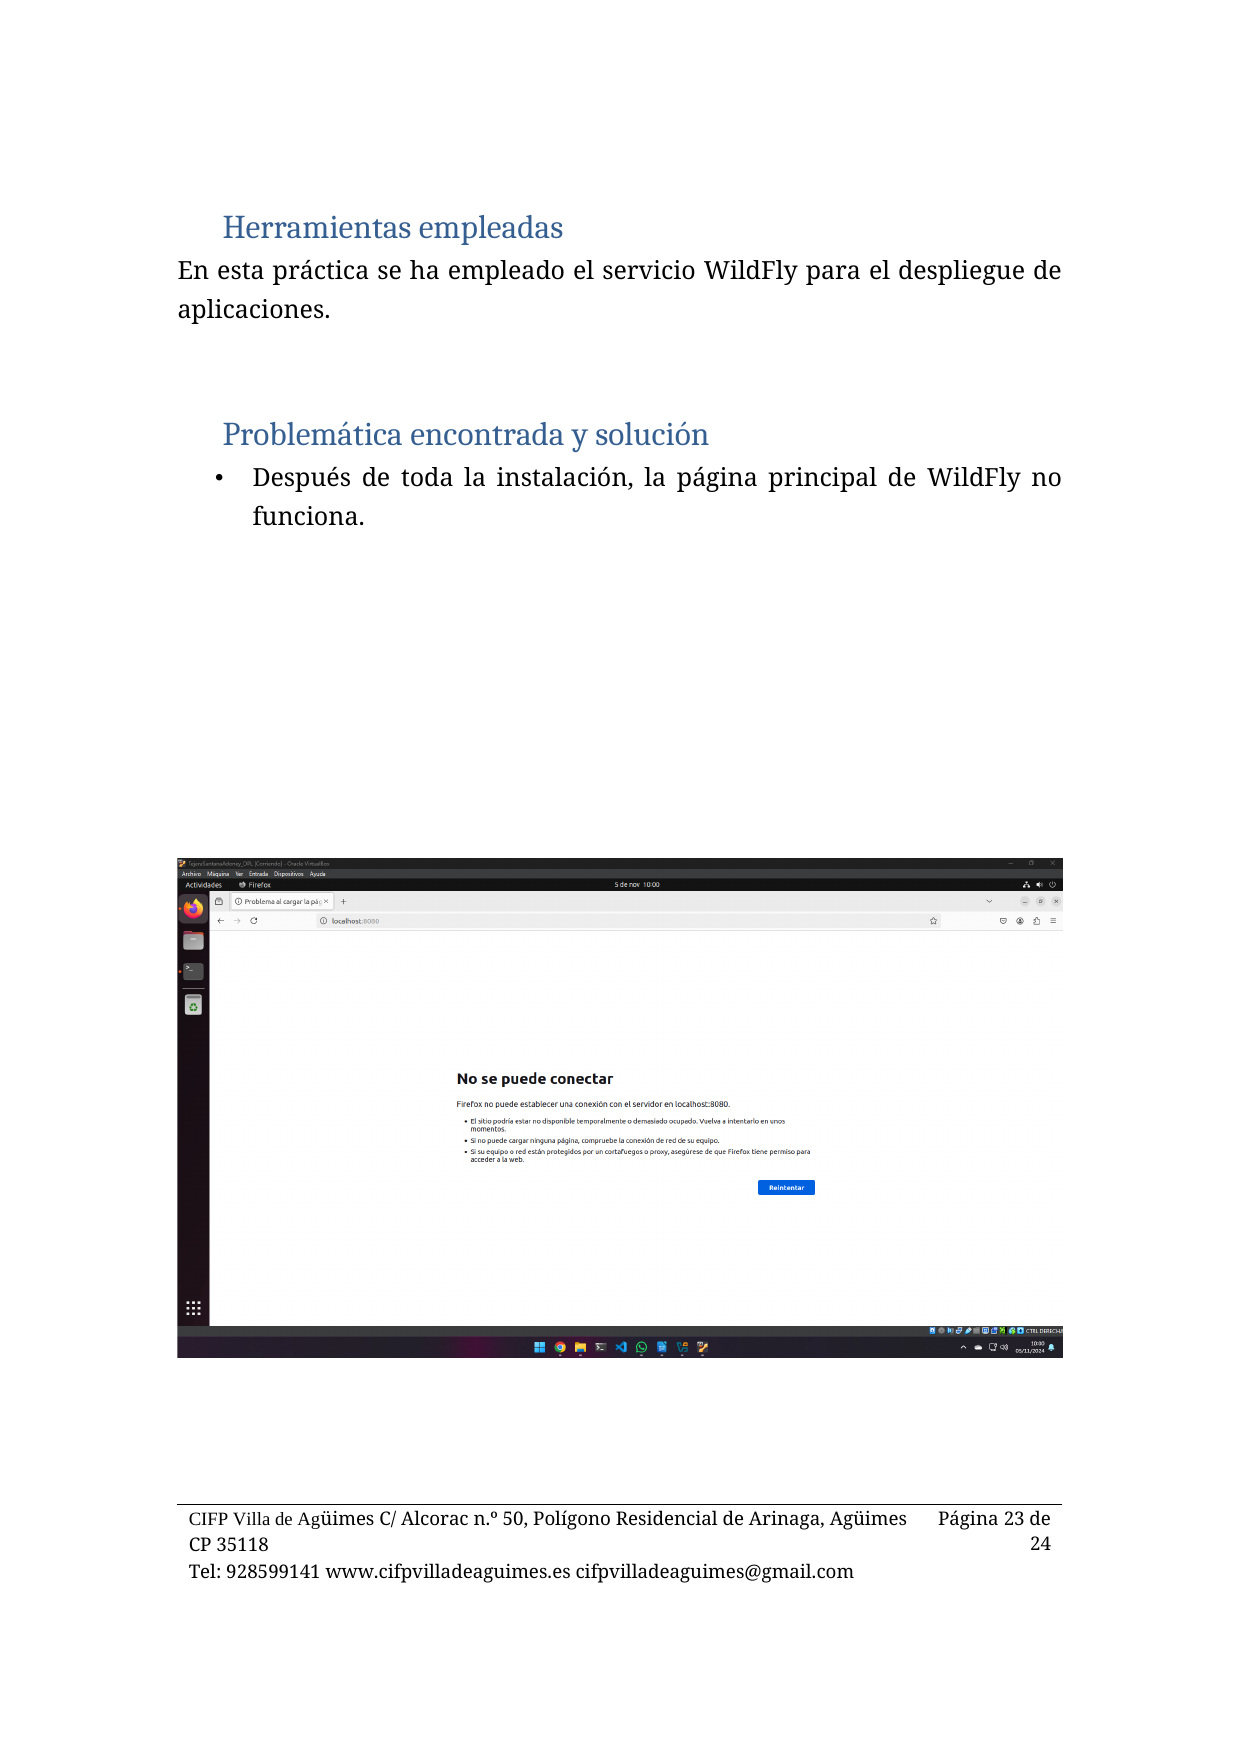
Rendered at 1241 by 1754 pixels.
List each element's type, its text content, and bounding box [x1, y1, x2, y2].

subtitle Problemática encontrada y solución [177, 416, 1063, 454]
picture [177, 858, 1063, 1358]
text En esta práctica se ha empleado el servicio WildFly para el despliegue de aplicaciones. [177, 252, 1063, 326]
list Después de toda la instalación, la página principal de WildFly no funciona. [215, 460, 1063, 533]
subtitle Herramientas empleadas [177, 208, 1063, 247]
